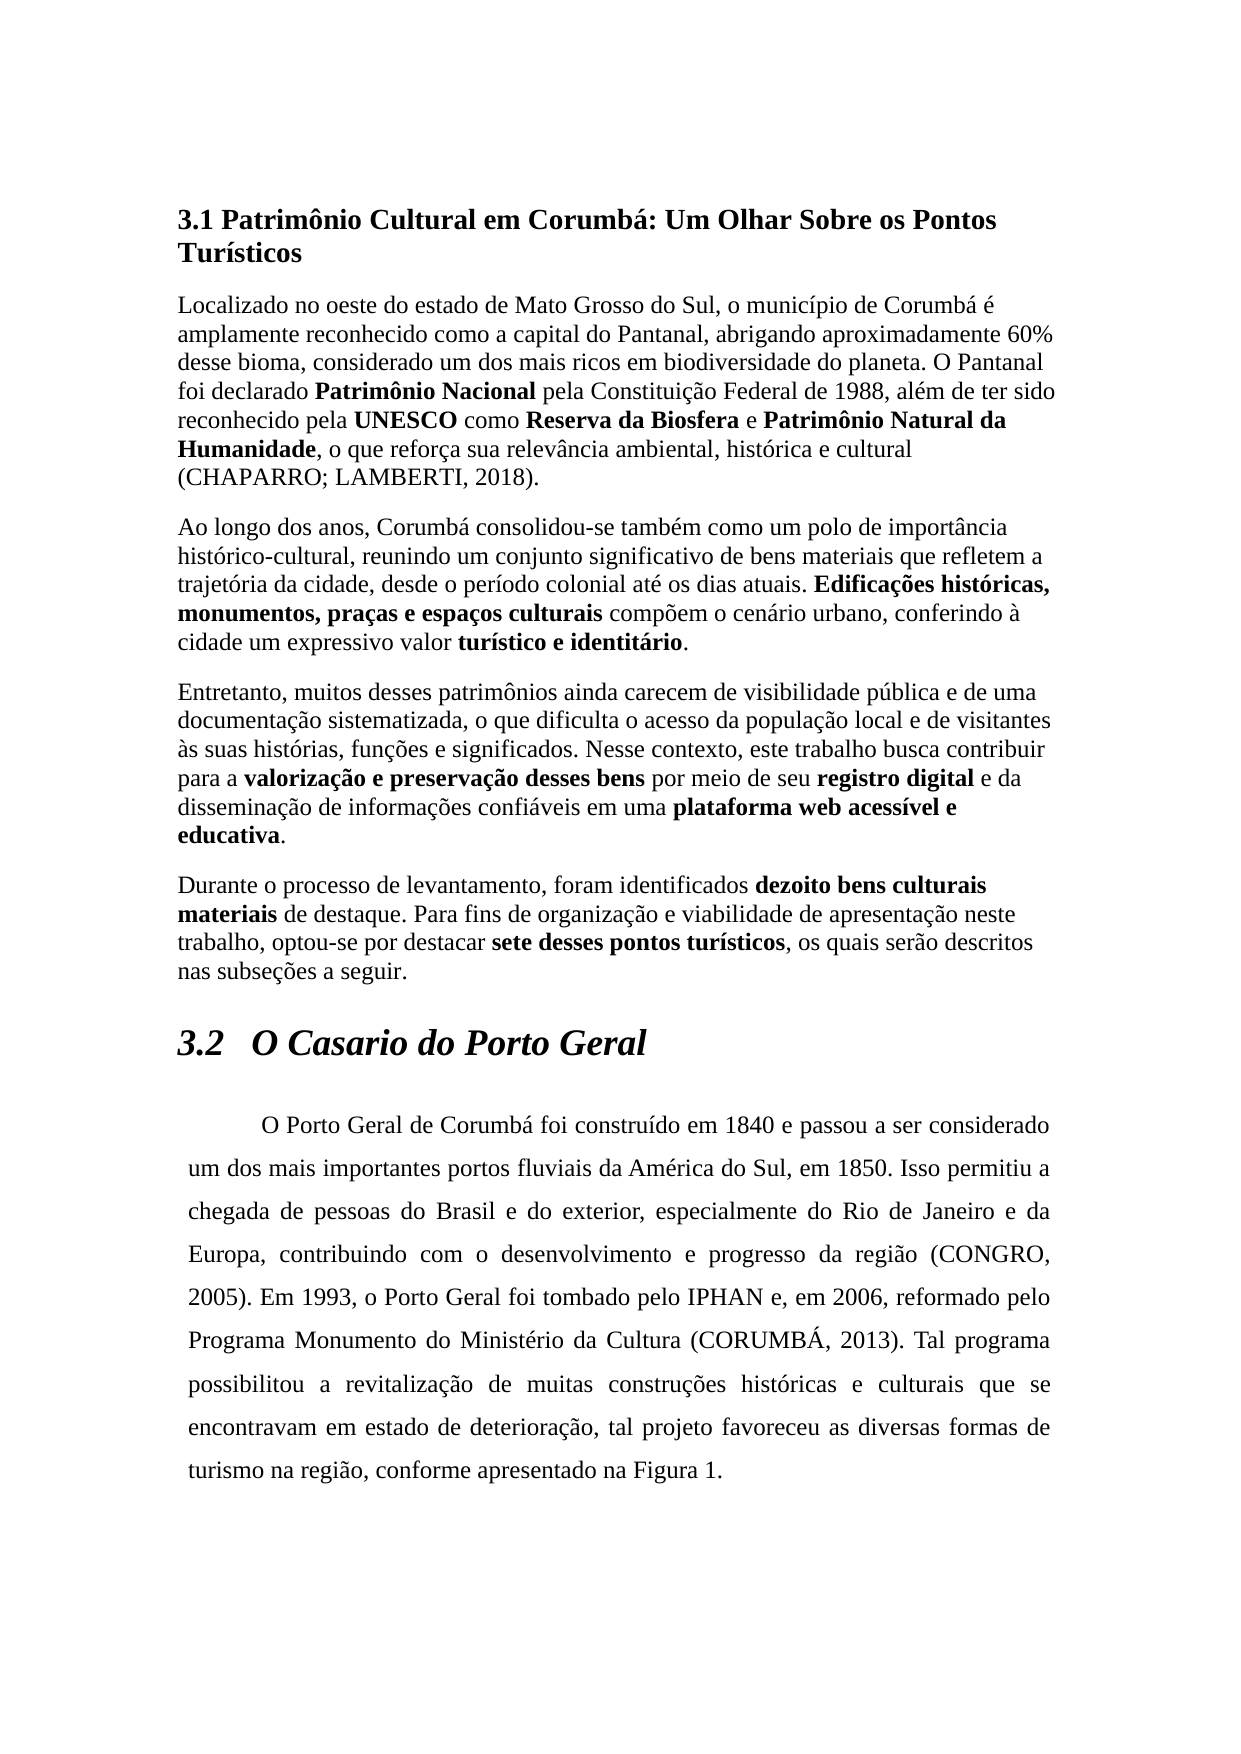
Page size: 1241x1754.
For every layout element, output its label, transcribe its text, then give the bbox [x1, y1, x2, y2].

text Localizado no oeste do estado de Mato Grosso do Sul, o município de Corumbá é amplamente reconhecido como a capital do Pantanal, abrigando aproximadamente 60% desse bioma, considerado um dos mais ricos em biodiversidade do planeta. O Pantanal foi declarado Patrimônio Nacional pela Constituição Federal de 1988, além de ter sido reconhecido pela UNESCO como Reserva da Biosfera e Patrimônio Natural da Humanidade, o que reforça sua relevância ambiental, histórica e cultural (CHAPARRO; LAMBERTI, 2018). [177, 290, 1063, 491]
text 3.2 O Casario do Porto Geral [177, 1020, 1051, 1063]
text Ao longo dos anos, Corumbá consolidou-se também como um polo de importância histórico-cultural, reunindo um conjunto significativo de bens materiais que refletem a trajetória da cidade, desde o período colonial até os dias atuais. Edificações históricas, monumentos, praças e espaços culturais compõem o cenário urbano, conferindo à cidade um expressivo valor turístico e identitário. [177, 512, 1063, 656]
subtitle 3.1 Patrimônio Cultural em Corumbá: Um Olhar Sobre os Pontos Turísticos [177, 202, 1063, 269]
text Entretanto, muitos desses patrimônios ainda carecem de visibilidade pública e de uma documentação sistematizada, o que dificulta o acesso da população local e de visitantes às suas histórias, funções e significados. Nesse contexto, este trabalho busca contribuir para a valorização e preservação desses bens por meio de seu registro digital e da disseminação de informações confiáveis em uma plataforma web acessível e educativa. [177, 677, 1063, 849]
text O Porto Geral de Corumbá foi construído em 1840 e passou a ser considerado um dos mais importantes portos fluviais da América do Sul, em 1850. Isso permitiu a chegada de pessoas do Brasil e do exterior, especialmente do Rio de Janeiro e da Europa, contribuindo com o desenvolvimento e progresso da região (CONGRO, 2005). Em 1993, o Porto Geral foi tombado pelo IPHAN e, em 2006, reformado pelo Programa Monumento do Ministério da Cultura (CORUMBÁ, 2013). Tal programa possibilitou a revitalização de muitas construções históricas e culturais que se encontravam em estado de deterioração, tal projeto favoreceu as diversas formas de turismo na região, conforme apresentado na Figura 1. [188, 1110, 1051, 1484]
text Durante o processo de levantamento, foram identificados dezoito bens culturais materiais de destaque. Para fins de organização e viabilidade de apresentação neste trabalho, optou-se por destacar sete desses pontos turísticos, os quais serão descritos nas subseções a seguir. [177, 870, 1063, 985]
